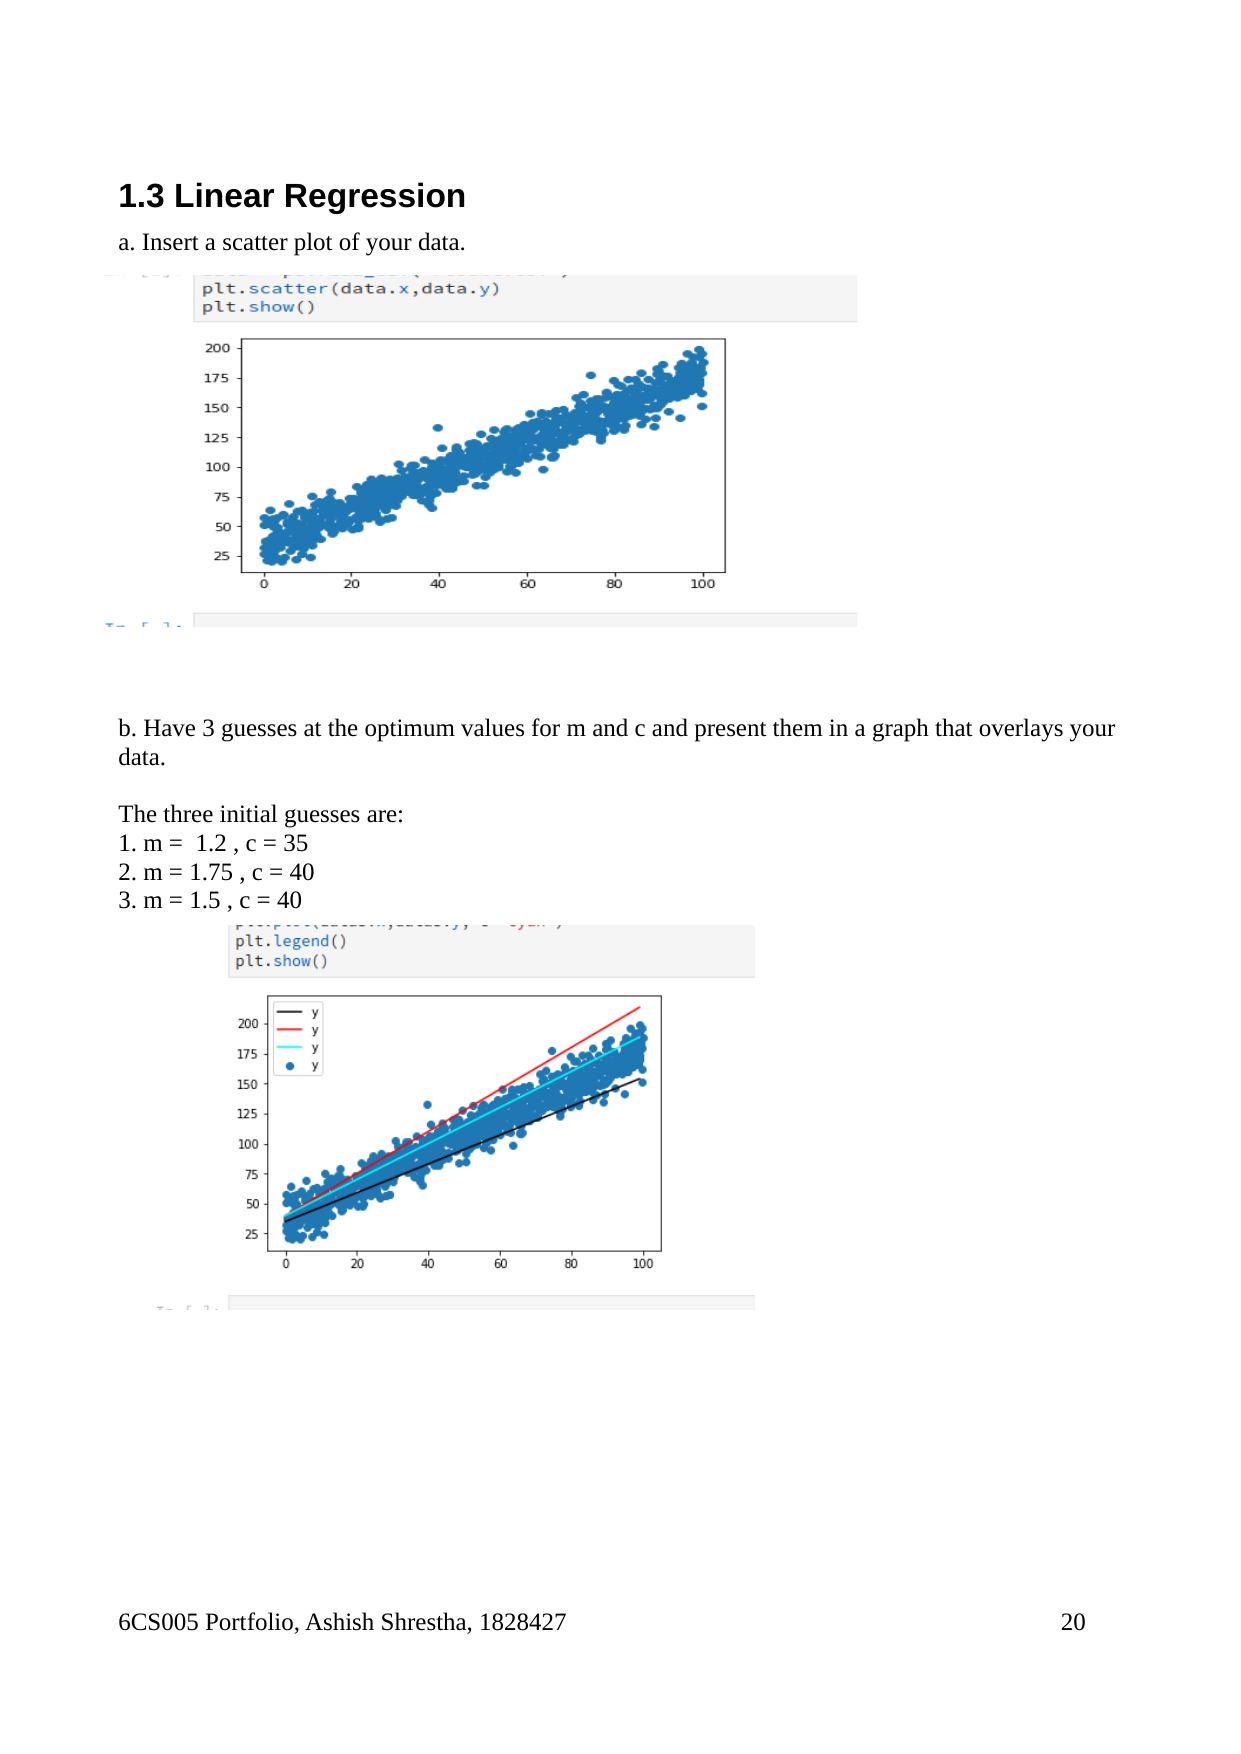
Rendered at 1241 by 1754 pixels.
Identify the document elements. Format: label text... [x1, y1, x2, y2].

picture [97, 275, 858, 627]
text b. Have 3 guesses at the optimum values for m and c and present them in a graph that overlays your data. [118, 713, 1122, 771]
text 1. m = 1.2 , c = 35 [118, 828, 1122, 857]
subtitle 1.3 Linear Regression [118, 176, 1122, 215]
picture [134, 925, 755, 1310]
text 2. m = 1.75 , c = 40 [118, 857, 1122, 886]
text 3. m = 1.5 , c = 40 [118, 886, 1122, 914]
text a. Insert a scatter plot of your data. [118, 227, 1122, 256]
text The three initial guesses are: [118, 799, 1122, 828]
